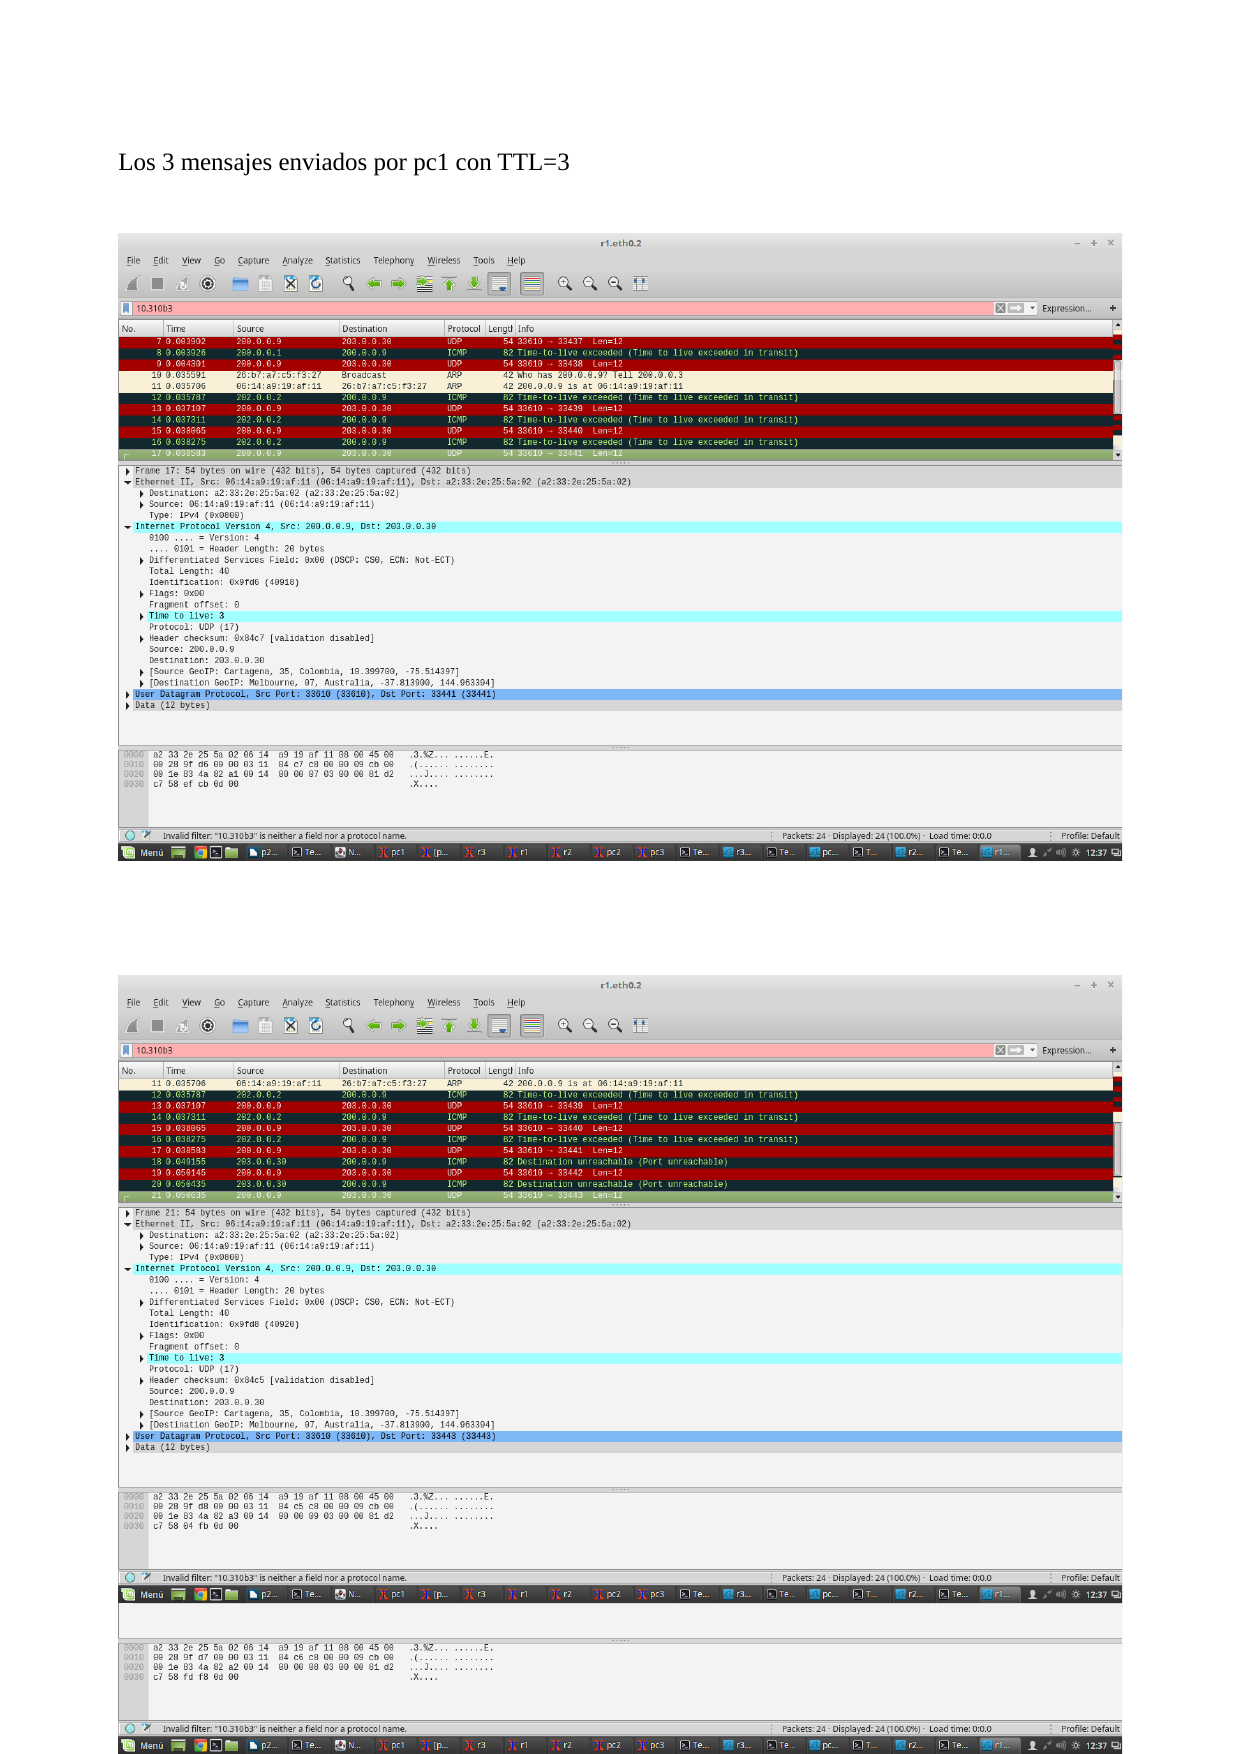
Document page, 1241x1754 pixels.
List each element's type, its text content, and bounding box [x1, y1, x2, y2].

picture [118, 975, 1123, 1754]
picture [118, 233, 1123, 861]
text Los 3 mensajes enviados por pc1 con TTL=3 [118, 147, 1122, 176]
